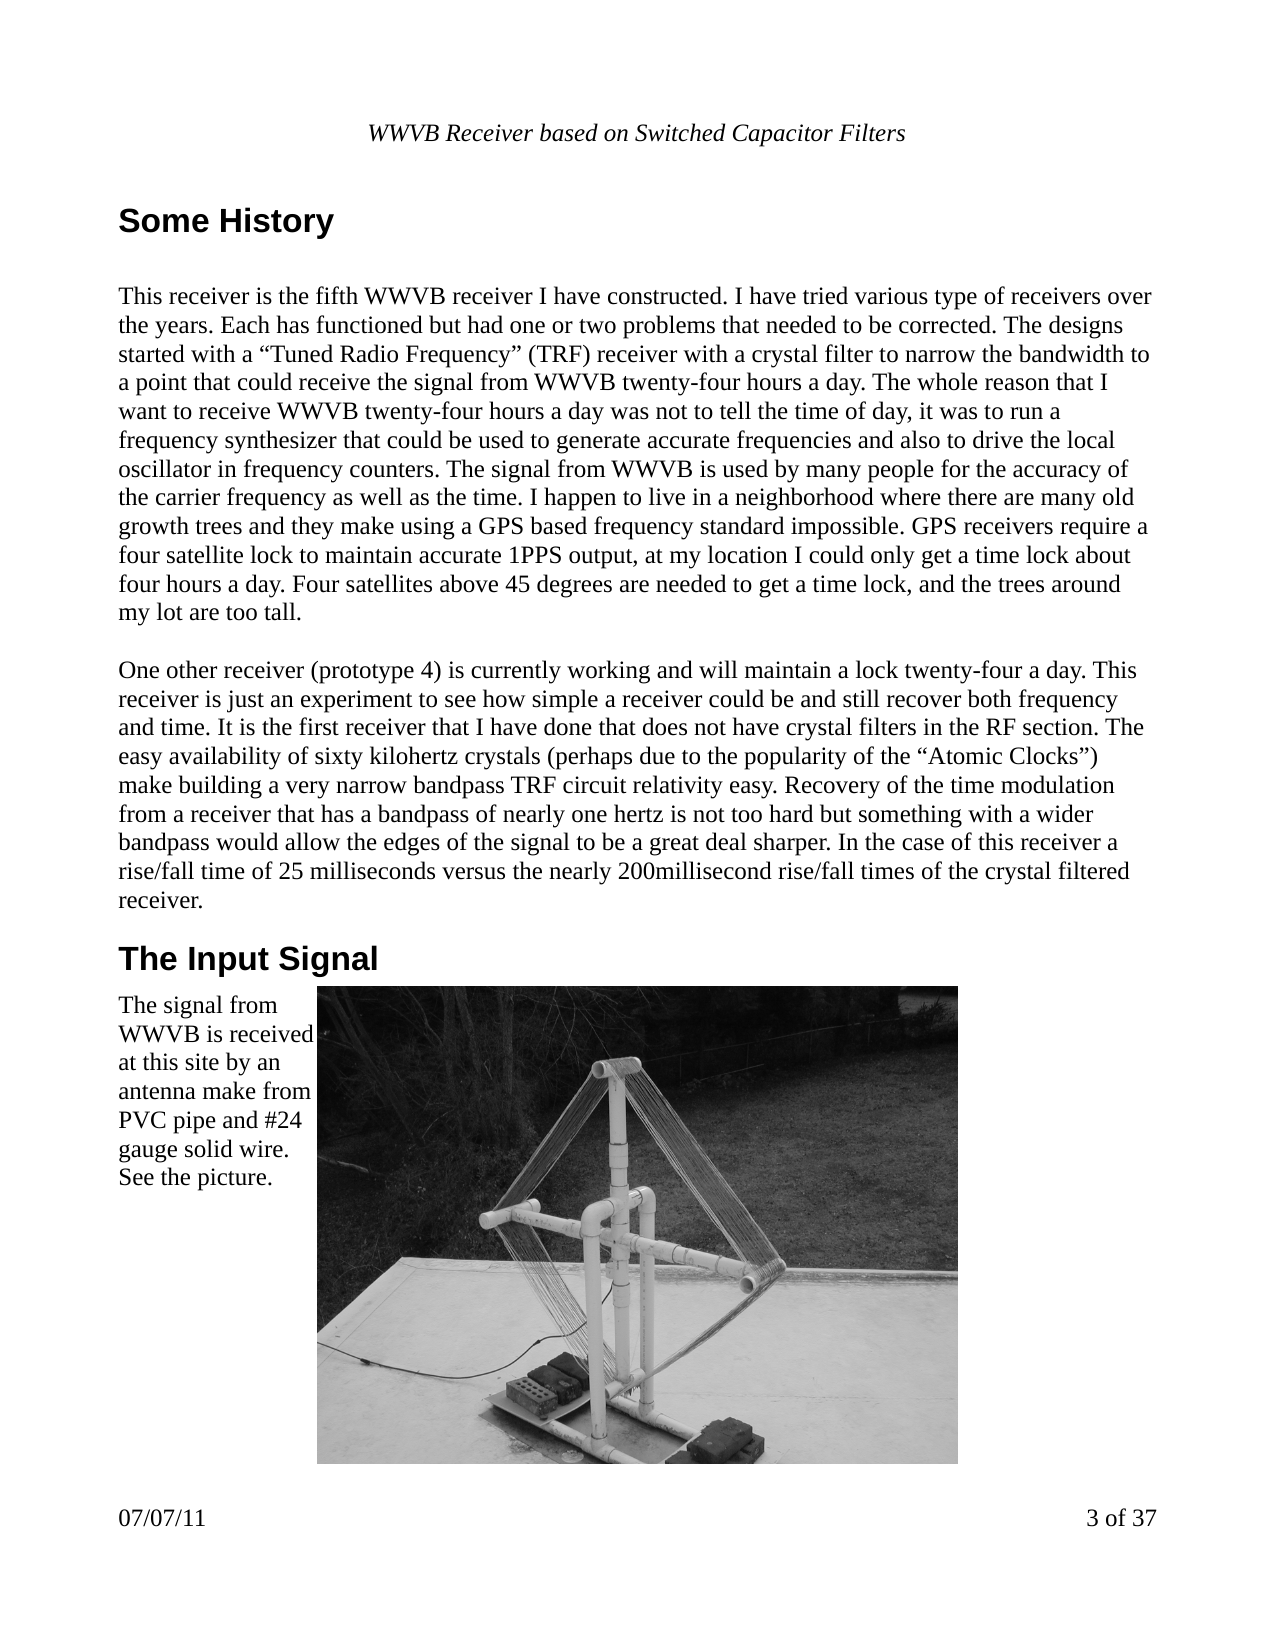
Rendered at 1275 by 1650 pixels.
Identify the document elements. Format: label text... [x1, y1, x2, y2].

text This receiver is the fifth WWVB receiver I have constructed. I have tried various type of receivers over the years. Each has functioned but had one or two problems that needed to be corrected. The designs started with a “Tuned Radio Frequency” (TRF) receiver with a crystal filter to narrow the bandwidth to a point that could receive the signal from WWVB twenty-four hours a day. The whole reason that I want to receive WWVB twenty-four hours a day was not to tell the time of day, it was to run a frequency synthesizer that could be used to generate accurate frequencies and also to drive the local oscillator in frequency counters. The signal from WWVB is used by many people for the accuracy of the carrier frequency as well as the time. I happen to live in a neighborhood where there are many old growth trees and they make using a GPS based frequency standard impossible. GPS receivers require a four satellite lock to maintain accurate 1PPS output, at my location I could only get a time lock about four hours a day. Four satellites above 45 degrees are needed to get a time lock, and the trees around my lot are too tall. [118, 281, 1157, 626]
subtitle The Input Signal [118, 939, 1157, 977]
text The signal from WWVB is received at this site by an antenna make from PVC pipe and #24 gauge solid wire. See the picture. [118, 990, 317, 1191]
subtitle Some History [118, 201, 1157, 240]
text One other receiver (prototype 4) is currently working and will maintain a lock twenty-four a day. This receiver is just an experiment to see how simple a receiver could be and still recover both frequency and time. It is the first receiver that I have done that does not have crystal filters in the RF section. The easy availability of sixty kilohertz crystals (perhaps due to the popularity of the “Atomic Clocks”) make building a very narrow bandpass TRF circuit relativity easy. Recovery of the time modulation from a receiver that has a bandpass of nearly one hertz is not too hard but something with a wider bandpass would allow the edges of the signal to be a great deal sharper. In the case of this receiver a rise/fall time of 25 milliseconds versus the nearly 200millisecond rise/fall times of the crystal filtered receiver. [118, 655, 1157, 914]
picture [317, 986, 958, 1464]
text [958, 990, 1157, 1191]
